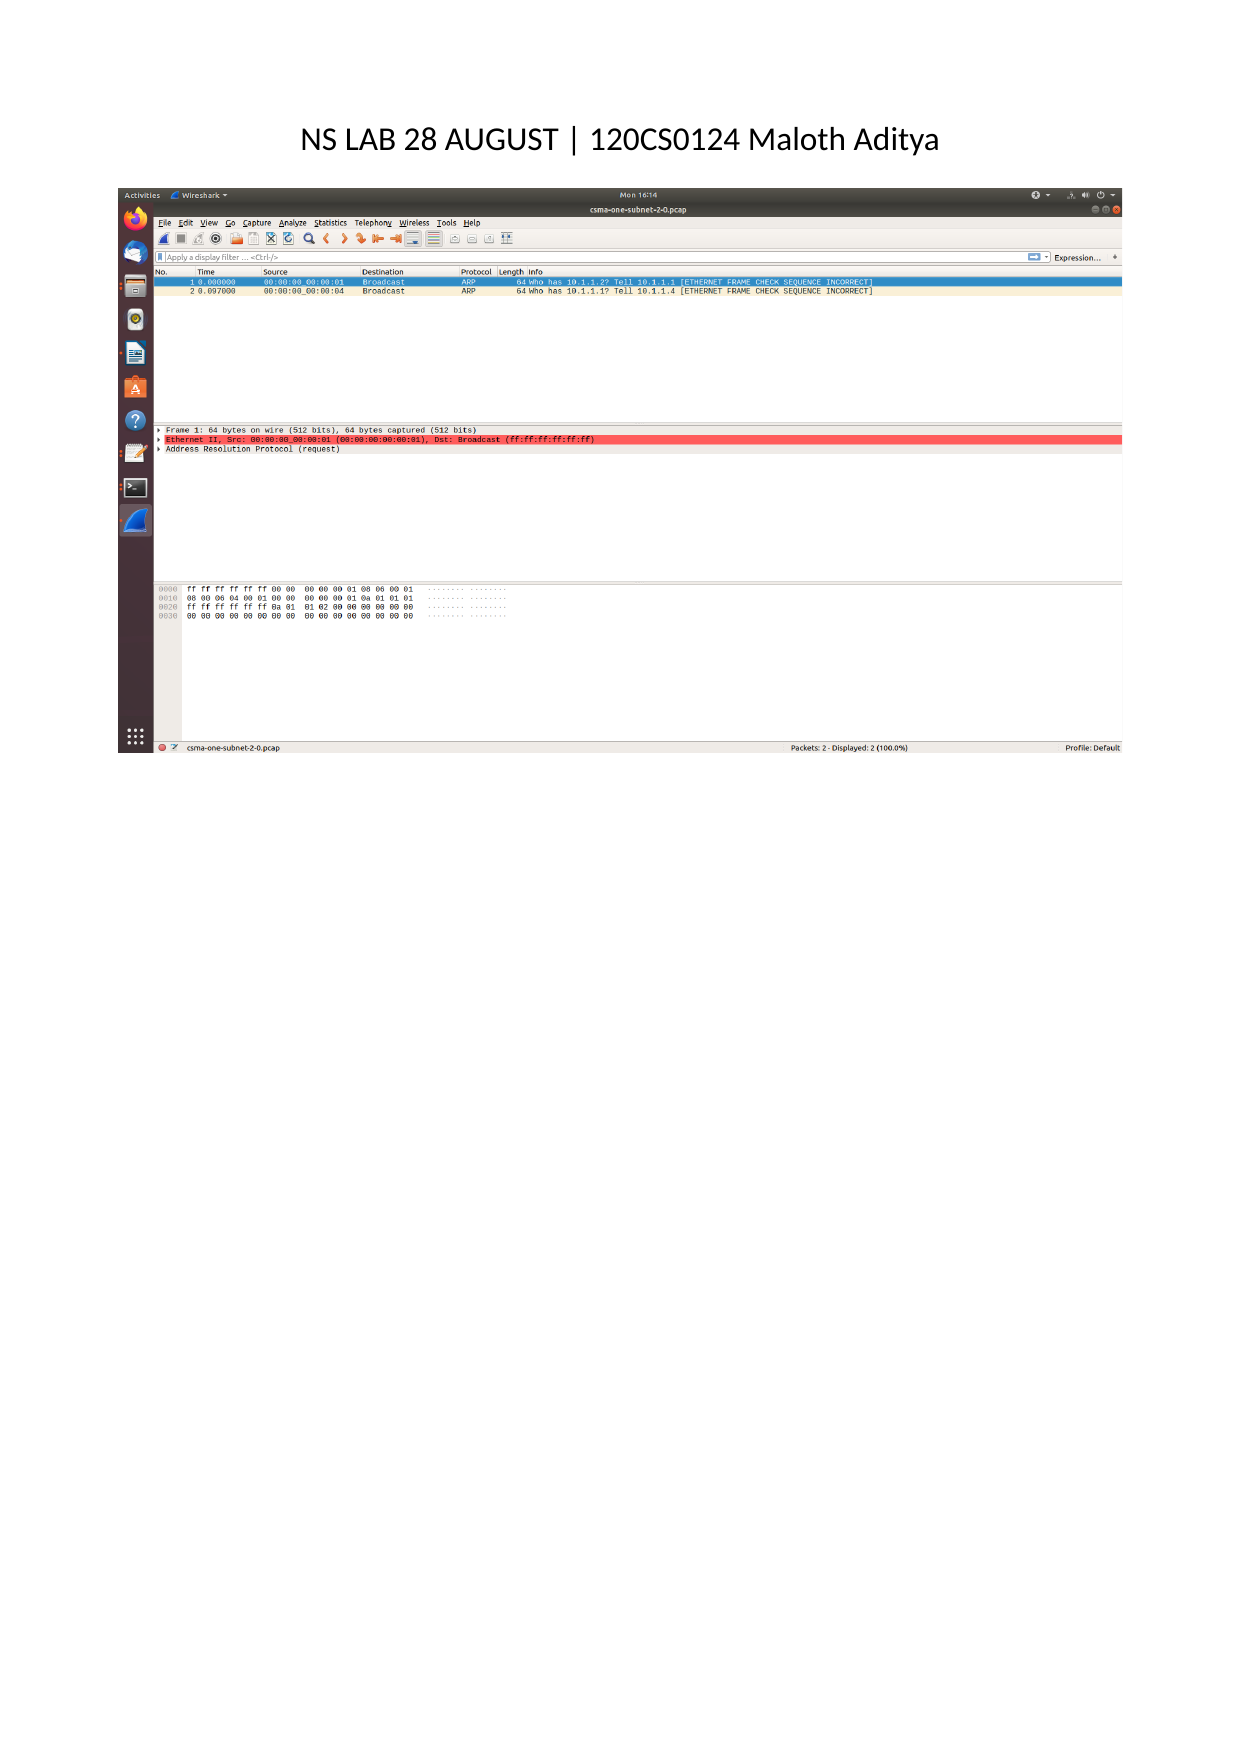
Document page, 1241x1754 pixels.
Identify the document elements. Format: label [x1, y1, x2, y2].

picture [118, 188, 1123, 753]
